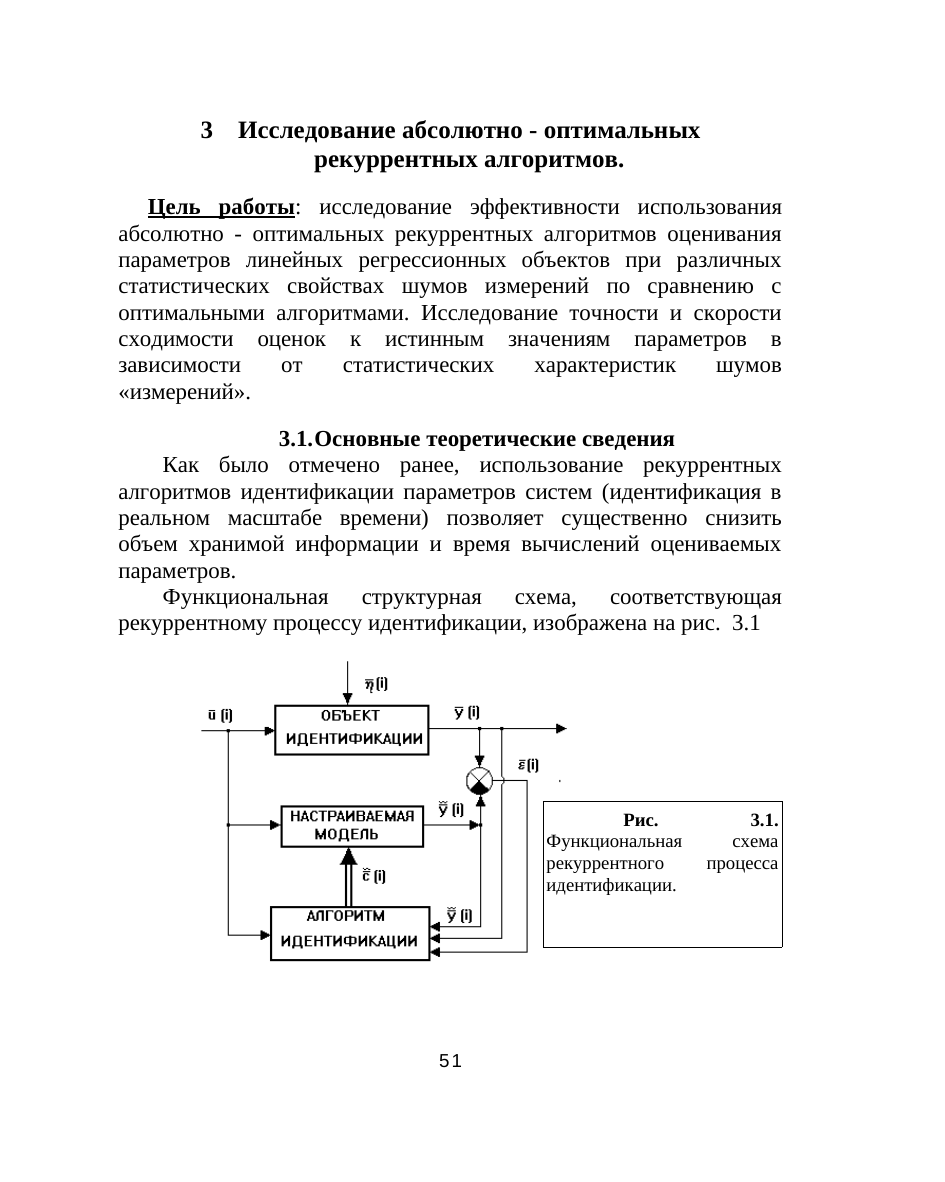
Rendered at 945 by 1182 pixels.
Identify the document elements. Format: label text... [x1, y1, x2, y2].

text Рис. 3.1. Функциональная схема рекуррентного процесса идентификации. [546, 809, 778, 895]
list Исследование абсолютно - оптимальных рекуррентных алгоритмов. [118, 115, 783, 172]
picture [194, 656, 569, 972]
text 3.1. Основные теоретические сведения [171, 425, 783, 451]
text Функциональная структурная схема, соответствующая рекуррентному процессу идентификации, изображена на рис. 3.1 [118, 583, 783, 636]
text Как было отмечено ранее, использование рекуррентных алгоритмов идентификации параметров систем (идентификация в реальном масштабе времени) позволяет существенно снизить объем хранимой информации и время вычислений оцениваемых параметров. [118, 451, 783, 583]
text Цель работы: исследование эффективности использования абсолютно - оптимальных рекуррентных алгоритмов оценивания параметров линейных регрессионных объектов при различных статистических свойствах шумов измерений по сравнению с оптимальными алгоритмами. Исследование точности и скорости сходимости оценок к истинным значениям параметров в зависимости от статистических характеристик шумов «измерений». [118, 193, 783, 404]
